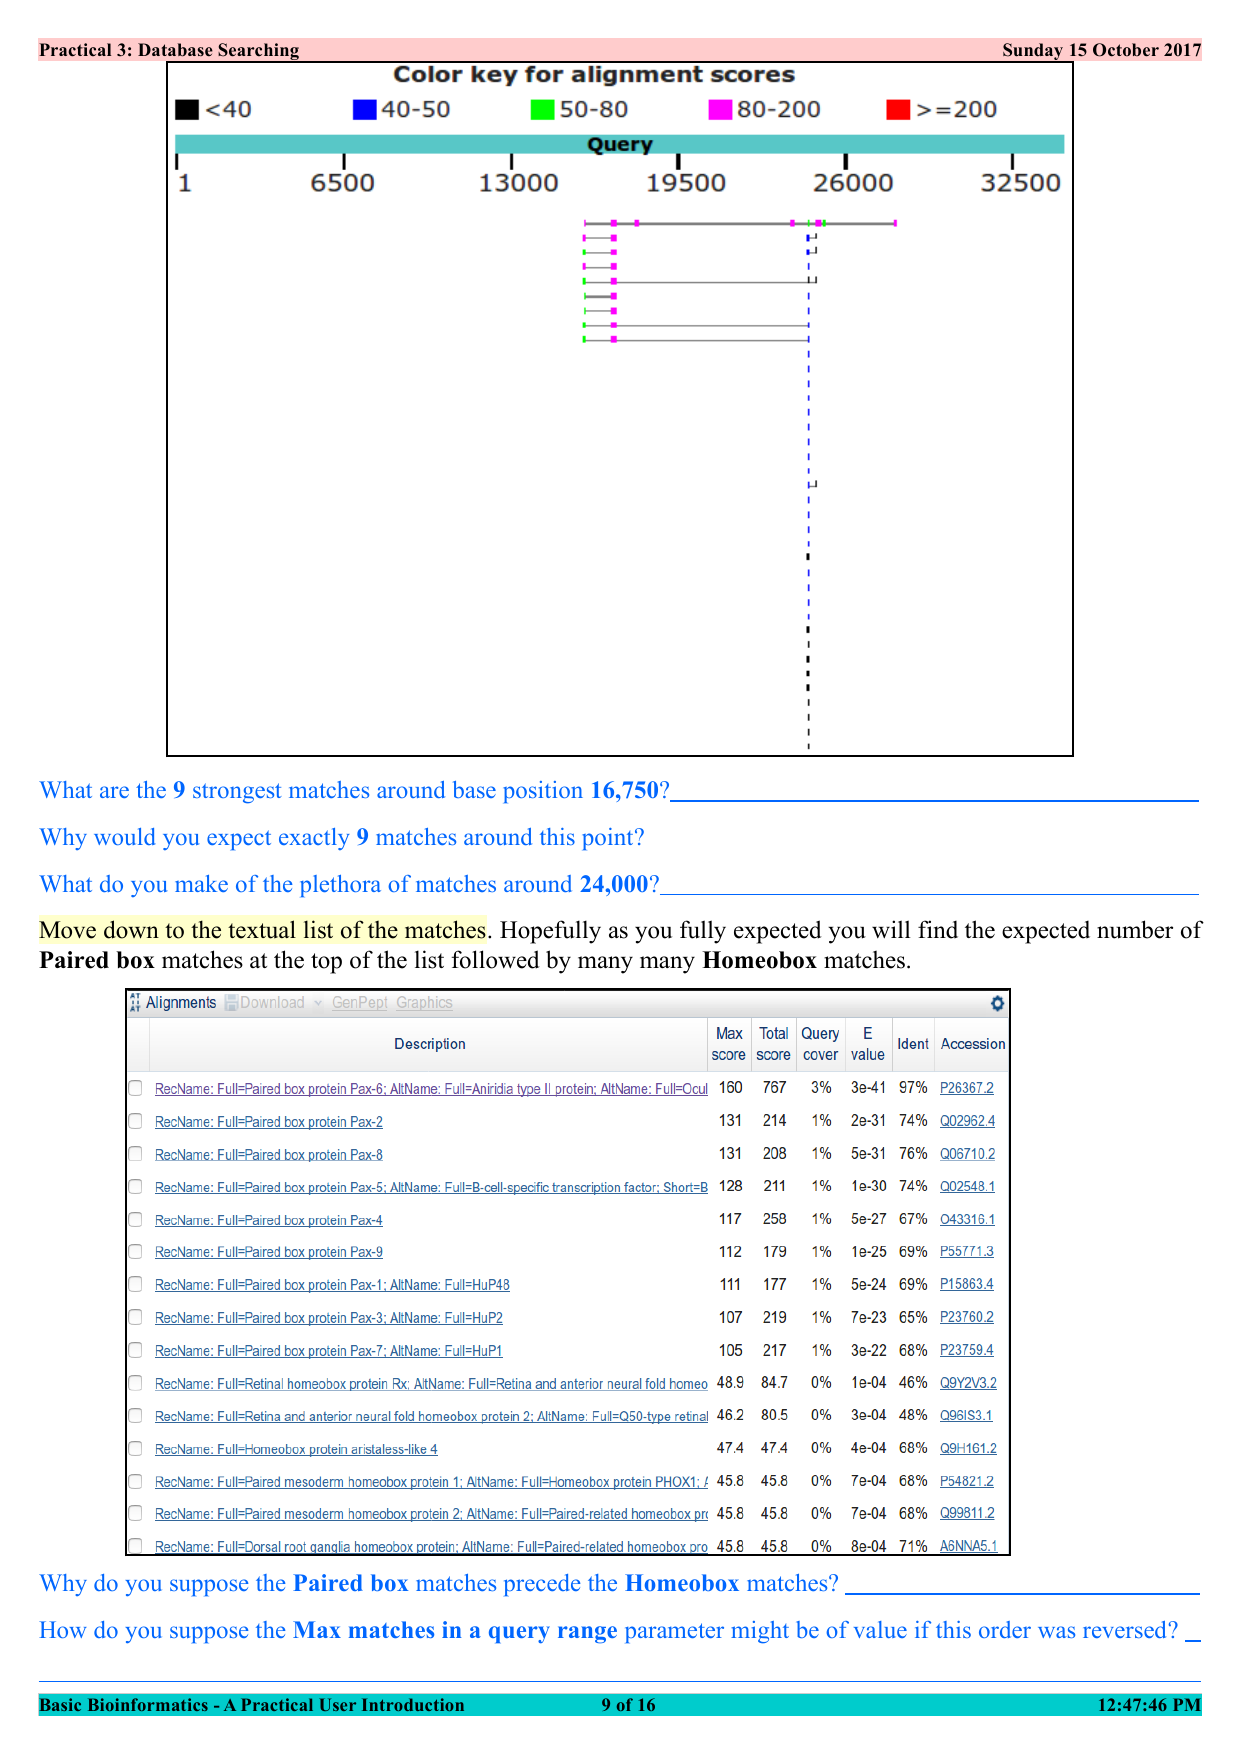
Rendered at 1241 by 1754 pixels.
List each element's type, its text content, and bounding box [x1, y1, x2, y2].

text How do you suppose the Max matches in a query range parameter might be of value if this order was reversed? [38, 1615, 1202, 1644]
picture [168, 63, 1072, 755]
text Why do you suppose the Paired box matches precede the Homeobox matches? [38, 997, 1202, 1597]
text What are the 9 strongest matches around base position 16,750? [38, 61, 1202, 804]
picture [127, 990, 1009, 1554]
text Move down to the textual list of the matches. Hopefully as you fully expected you will find the expected number of Paired box matches at the top of the list followed by many many Homeobox matches. [38, 915, 1202, 973]
text Why would you expect exactly 9 matches around this point? [38, 822, 1202, 851]
text What do you make of the plethora of matches around 24,000? [38, 869, 1202, 898]
